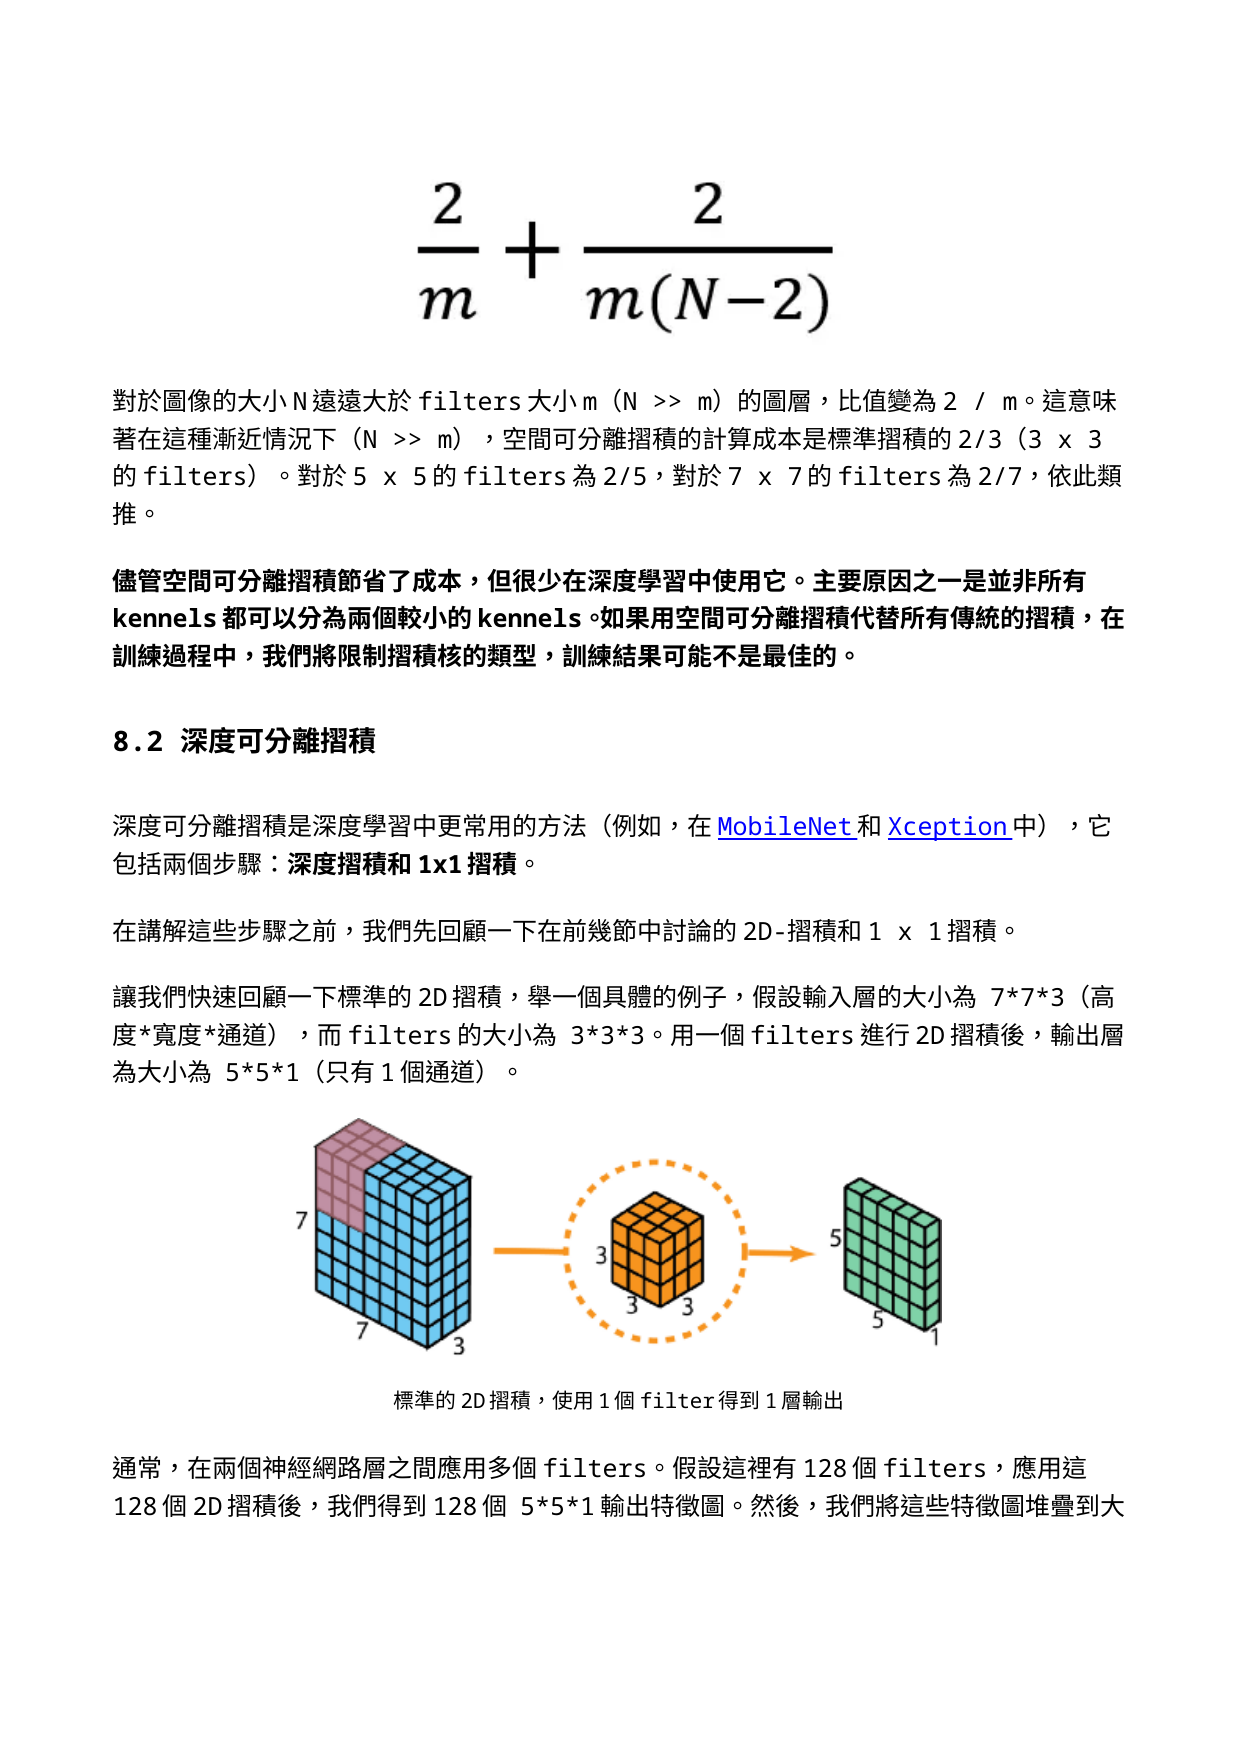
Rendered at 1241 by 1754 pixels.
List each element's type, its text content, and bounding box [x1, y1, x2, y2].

text 在講解這些步驟之前，我們先回顧一下在前幾節中討論的2D-摺積和1 x 1摺積。 [112, 910, 1125, 948]
subtitle 8.2 深度可分離摺積 [112, 702, 1125, 777]
picture [390, 164, 847, 346]
text 深度可分離摺積是深度學習中更常用的方法（例如，在MobileNet和Xception中），它包括兩個步驟：深度摺積和1x1摺積。 [112, 806, 1125, 881]
text 對於圖像的大小N遠遠大於filters大小m（N >> m）的圖層，比值變為2 / m。這意味著在這種漸近情況下（N >> m），空間可分離摺積的計算成本是標準摺積的2/3（3 x 3的filters）。對於5 x 5的filters為2/5，對於7 x 7的filters為2/7，依此類推。 [112, 381, 1125, 531]
picture [295, 1118, 942, 1361]
text 通常，在兩個神經網路層之間應用多個filters。假設這裡有128個filters，應用這128個2D摺積後，我們得到128個 5*5*1輸出特徵圖。然後，我們將這些特徵圖堆疊到大 [112, 1448, 1125, 1523]
text 標準的2D摺積，使用1個filter得到1層輸出 [112, 1381, 1125, 1419]
text 儘管空間可分離摺積節省了成本，但很少在深度學習中使用它。主要原因之一是並非所有kennels都可以分為兩個較小的kennels。如果用空間可分離摺積代替所有傳統的摺積，在訓練過程中，我們將限制摺積核的類型，訓練結果可能不是最佳的。 [112, 560, 1125, 673]
text 讓我們快速回顧一下標準的2D摺積，舉一個具體的例子，假設輸入層的大小為 7*7*3（高度*寬度*通道），而filters的大小為 3*3*3。用一個filters進行2D摺積後，輸出層為大小為 5*5*1（只有1個通道）。 [112, 977, 1125, 1089]
